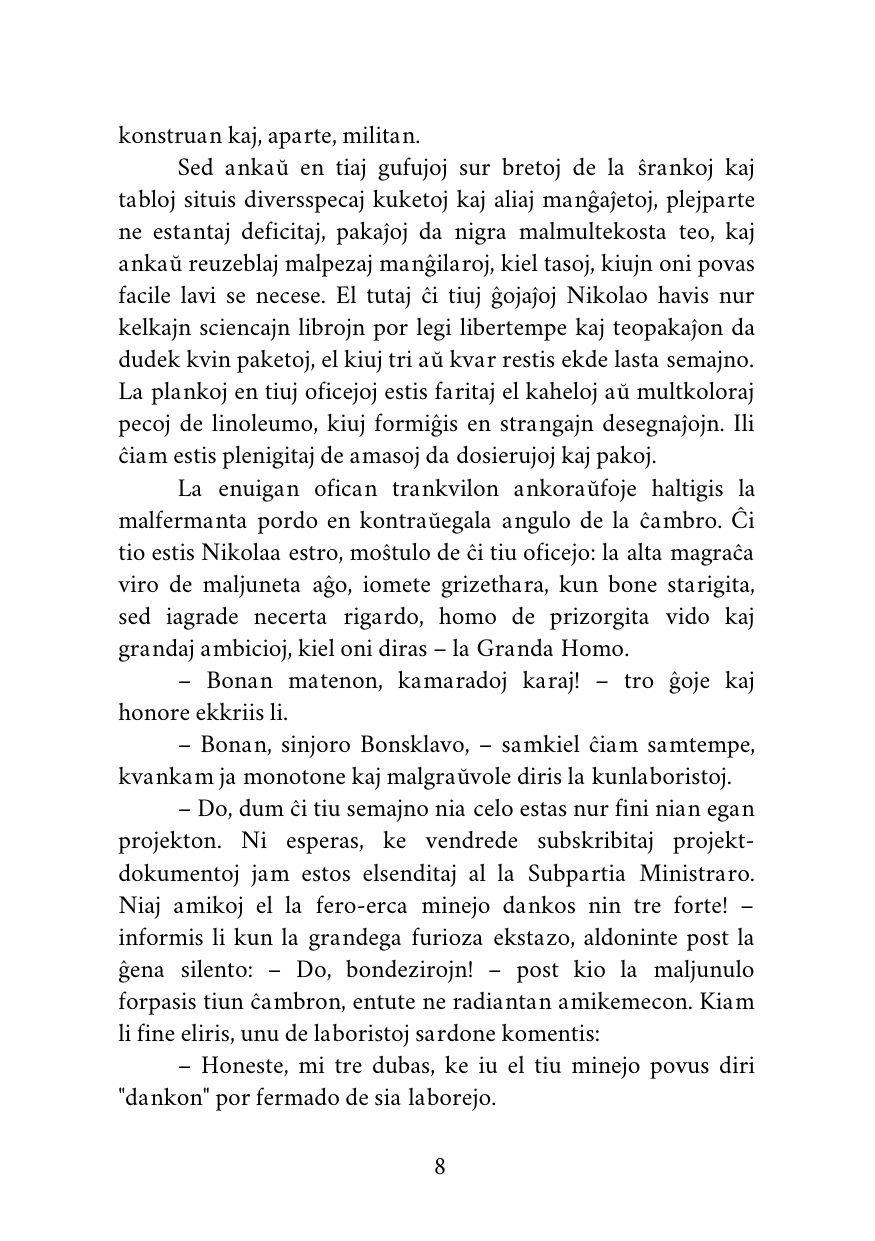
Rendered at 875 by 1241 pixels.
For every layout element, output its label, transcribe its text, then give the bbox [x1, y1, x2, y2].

text La enuigan ofican trankvilon ankoraŭfoje haltigis la malfermanta pordo en kontraŭegala angulo de la ĉambro. Ĉi tio estis Nikolaa estro, moŝtulo de ĉi tiu oficejo: la alta magraĉa viro de maljuneta aĝo, iomete grizethara, kun bone starigita, sed iagrade necerta rigardo, homo de prizorgita vido kaj grandaj ambicioj, kiel oni diras – la Granda Homo. [118, 471, 756, 663]
text – Bonan, sinjoro Bonsklavo, – samkiel ĉiam samtempe, kvankam ja monotone kaj malgraŭvole diris la kunlaboristoj. [118, 728, 756, 792]
text – Bonan matenon, kamaradoj karaj! – tro ĝoje kaj honore ekkriis li. [118, 663, 756, 728]
text Sed ankaŭ en tiaj gufujoj sur bretoj de la ŝrankoj kaj tabloj situis diversspecaj kuketoj kaj aliaj manĝaĵetoj, plejparte ne estantaj deficitaj, pakaĵoj da nigra malmultekosta teo, kaj ankaŭ reuzeblaj malpezaj manĝilaroj, kiel tasoj, kiujn oni povas facile lavi se necese. El tutaj ĉi tiuj ĝojaĵoj Nikolao havis nur kelkajn sciencajn librojn por legi libertempe kaj teopakaĵon da dudek kvin paketoj, el kiuj tri aŭ kvar restis ekde lasta semajno. La plankoj en tiuj oficejoj estis faritaj el kaheloj aŭ multkoloraj pecoj de linoleumo, kiuj formiĝis en strangajn desegnaĵojn. Ili ĉiam estis plenigitaj de amasoj da dosierujoj kaj pakoj. [118, 150, 756, 471]
text – Do, dum ĉi tiu semajno nia celo estas nur fini nian egan projekton. Ni esperas, ke vendrede subskribitaj projekt-dokumentoj jam estos elsenditaj al la Subpartia Ministraro. Niaj amikoj el la fero-erca minejo dankos nin tre forte! – informis li kun la grandega furioza ekstazo, aldoninte post la ĝena silento: – Do, bondezirojn! – post kio la maljunulo forpasis tiun ĉambron, entute ne radiantan amikemecon. Kiam li fine eliris, unu de laboristoj sardone komentis: [118, 792, 756, 1048]
text konstruan kaj, aparte, militan. [118, 118, 756, 150]
text – Honeste, mi tre dubas, ke iu el tiu minejo povus diri "dankon" por fermado de sia laborejo. [118, 1048, 756, 1113]
